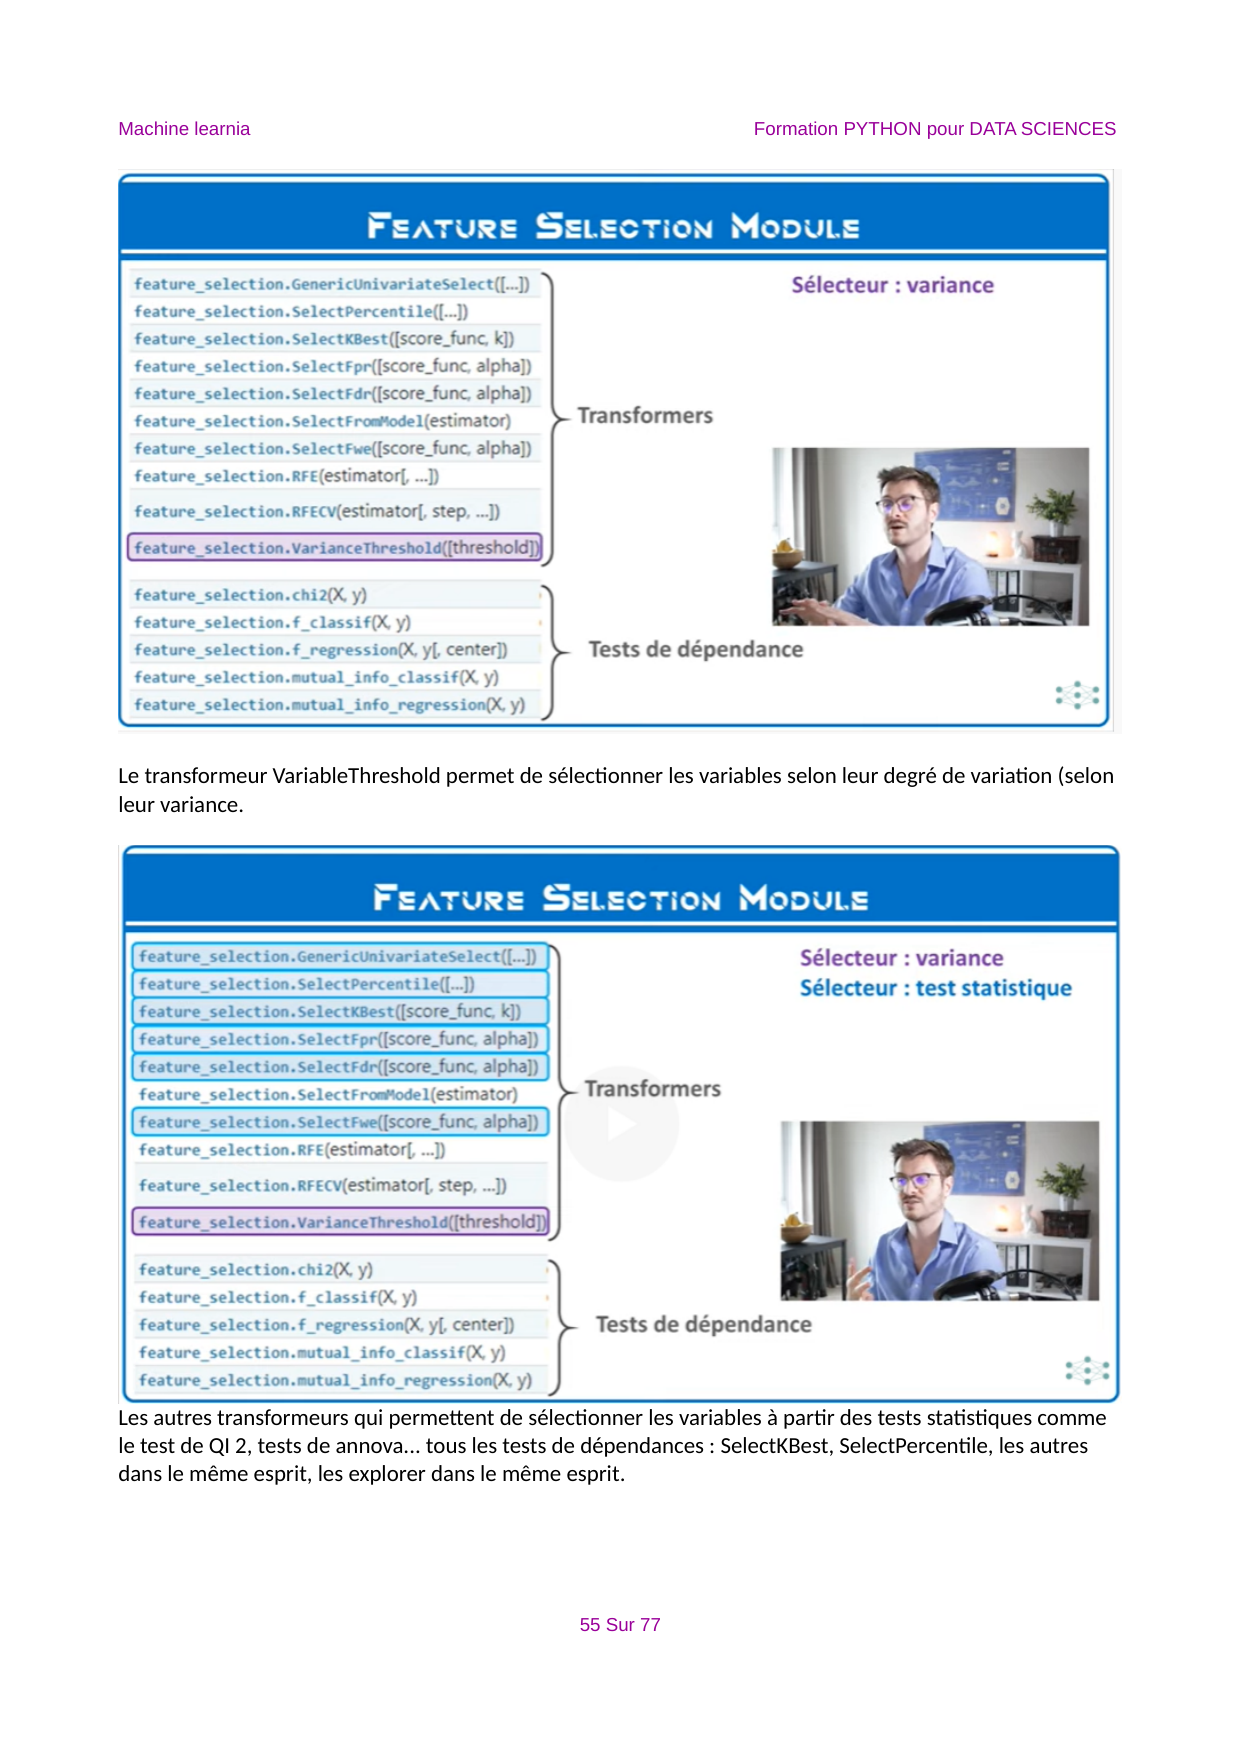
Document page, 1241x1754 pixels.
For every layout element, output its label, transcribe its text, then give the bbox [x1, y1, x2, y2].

picture [118, 169, 1122, 734]
text Le transformeur VariableThreshold permet de sélectionner les variables selon leur degré de variation (selon leur variance. [118, 762, 1122, 818]
picture [118, 845, 1122, 1404]
text Les autres transformeurs qui permettent de sélectionner les variables à partir des tests statistiques comme le test de QI 2, tests de annova... tous les tests de dépendances : SelectKBest, SelectPercentile, les autres dans le même esprit, les explorer dans le même esprit. [118, 1404, 1122, 1487]
